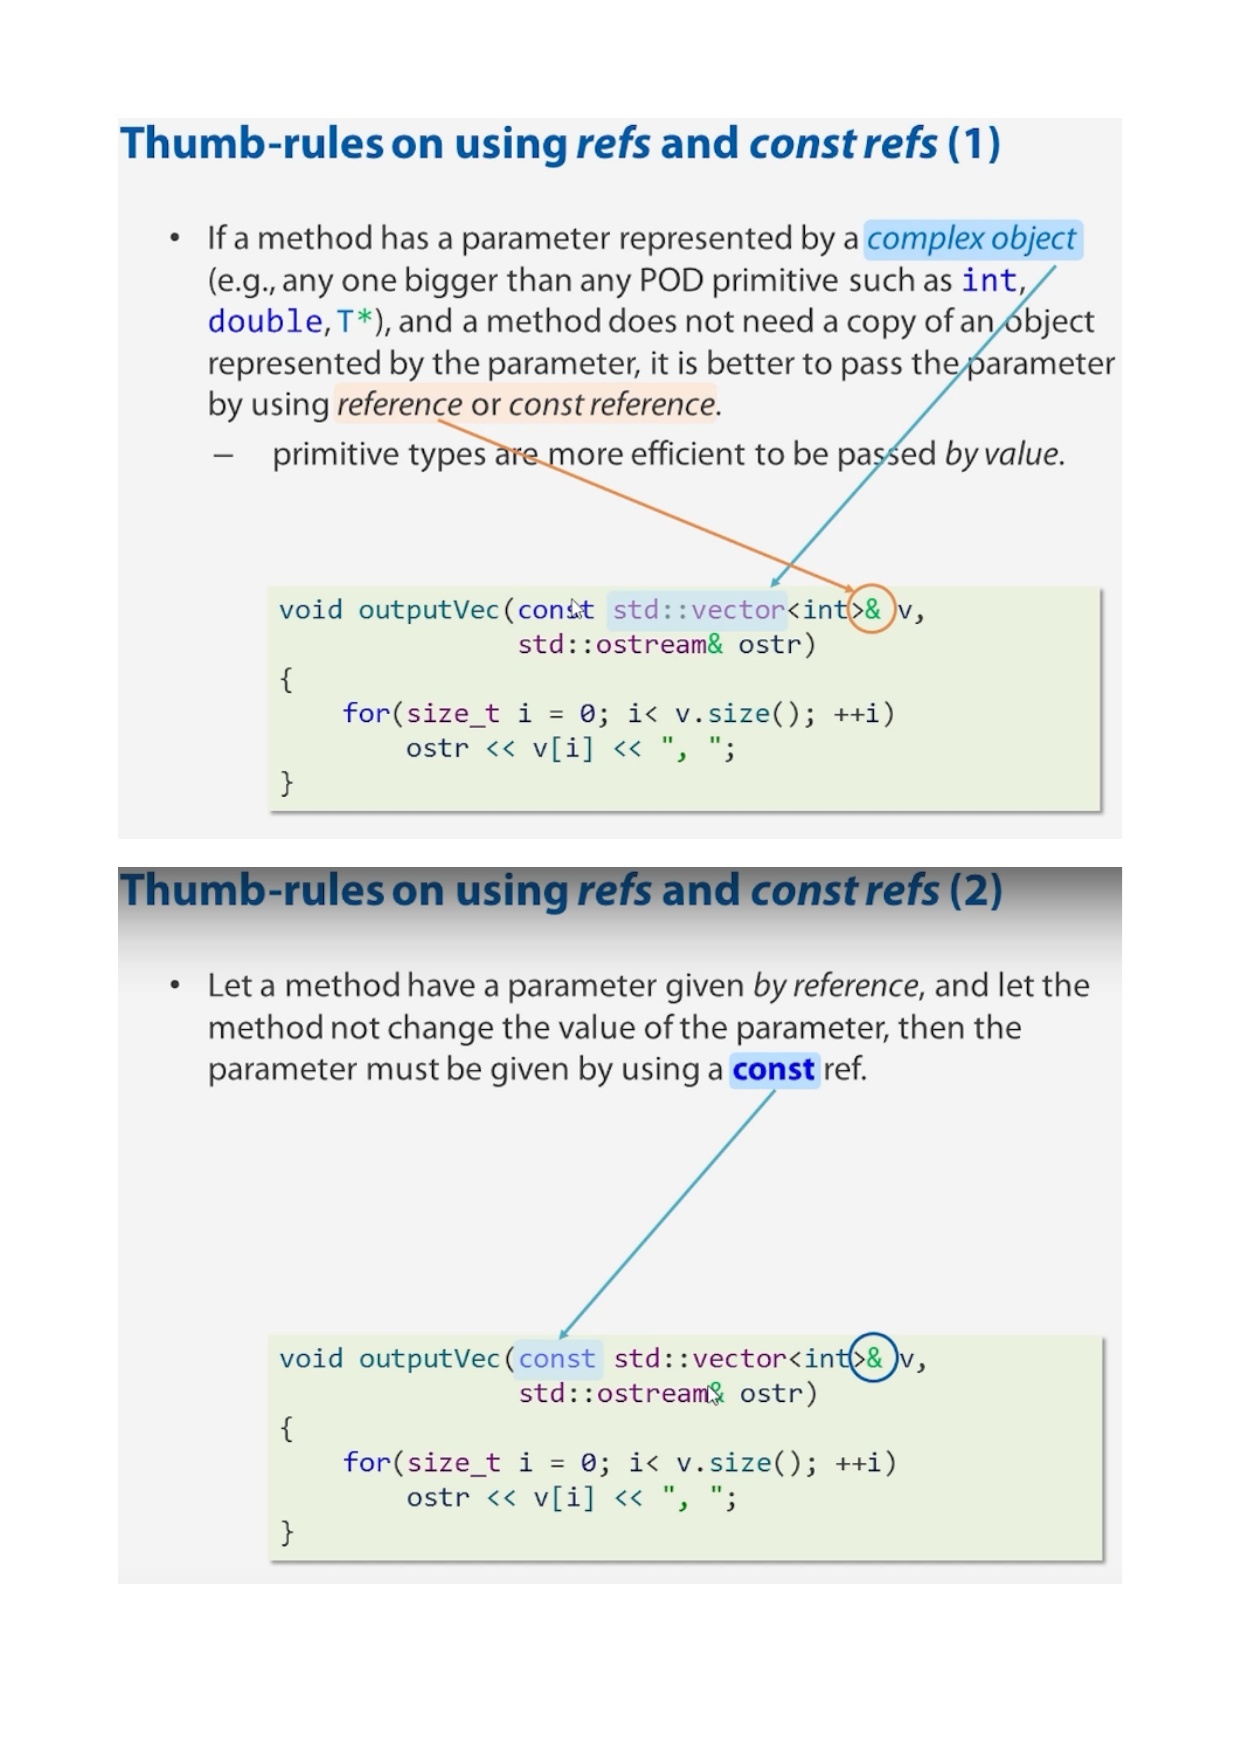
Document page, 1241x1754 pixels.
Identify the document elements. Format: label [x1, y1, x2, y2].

picture [118, 118, 1123, 839]
picture [118, 867, 1123, 1584]
